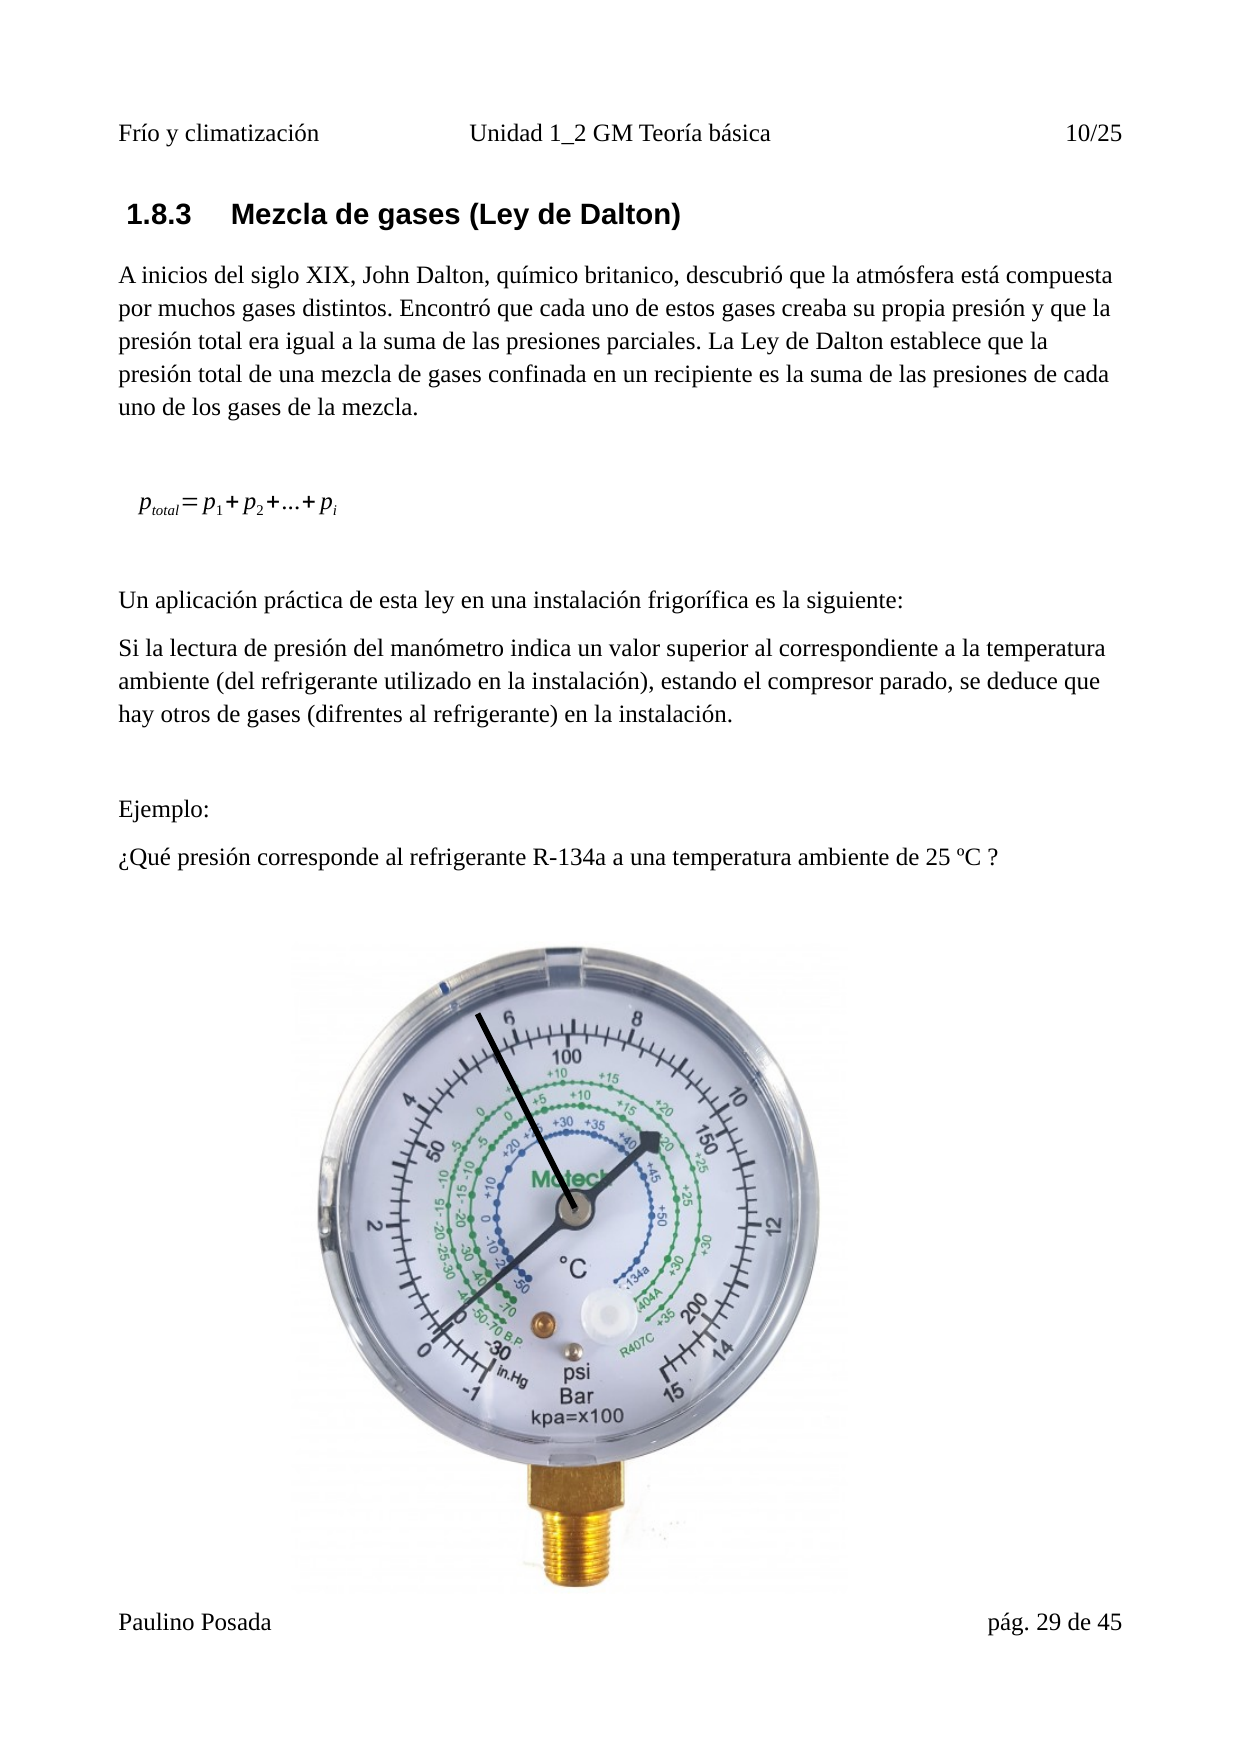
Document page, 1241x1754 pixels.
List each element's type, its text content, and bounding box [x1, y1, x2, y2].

text Ejemplo: [118, 794, 1122, 823]
subtitle Mezcla de gases (Ley de Dalton) [118, 197, 1122, 231]
text Si la lectura de presión del manómetro indica un valor superior al correspondiente a la temperatura ambiente (del refrigerante utilizado en la instalación), estando el compresor parado, se deduce que hay otros de gases (difrentes al refrigerante) en la instalación. [118, 633, 1122, 728]
text A inicios del siglo XIX, John Dalton, químico britanico, descubrió que la atmósfera está compuesta por muchos gases distintos. Encontró que cada uno de estos gases creaba su propia presión y que la presión total era igual a la suma de las presiones parciales. La Ley de Dalton establece que la presión total de una mezcla de gases confinada en un recipiente es la suma de las presiones de cada uno de los gases de la mezcla. [118, 260, 1122, 421]
text ¿Qué presión corresponde al refrigerante R-134a a una temperatura ambiente de 25 ºC ? [118, 842, 1122, 871]
text Un aplicación práctica de esta ley en una instalación frigorífica es la siguiente: [118, 585, 1122, 614]
picture [283, 941, 858, 1594]
